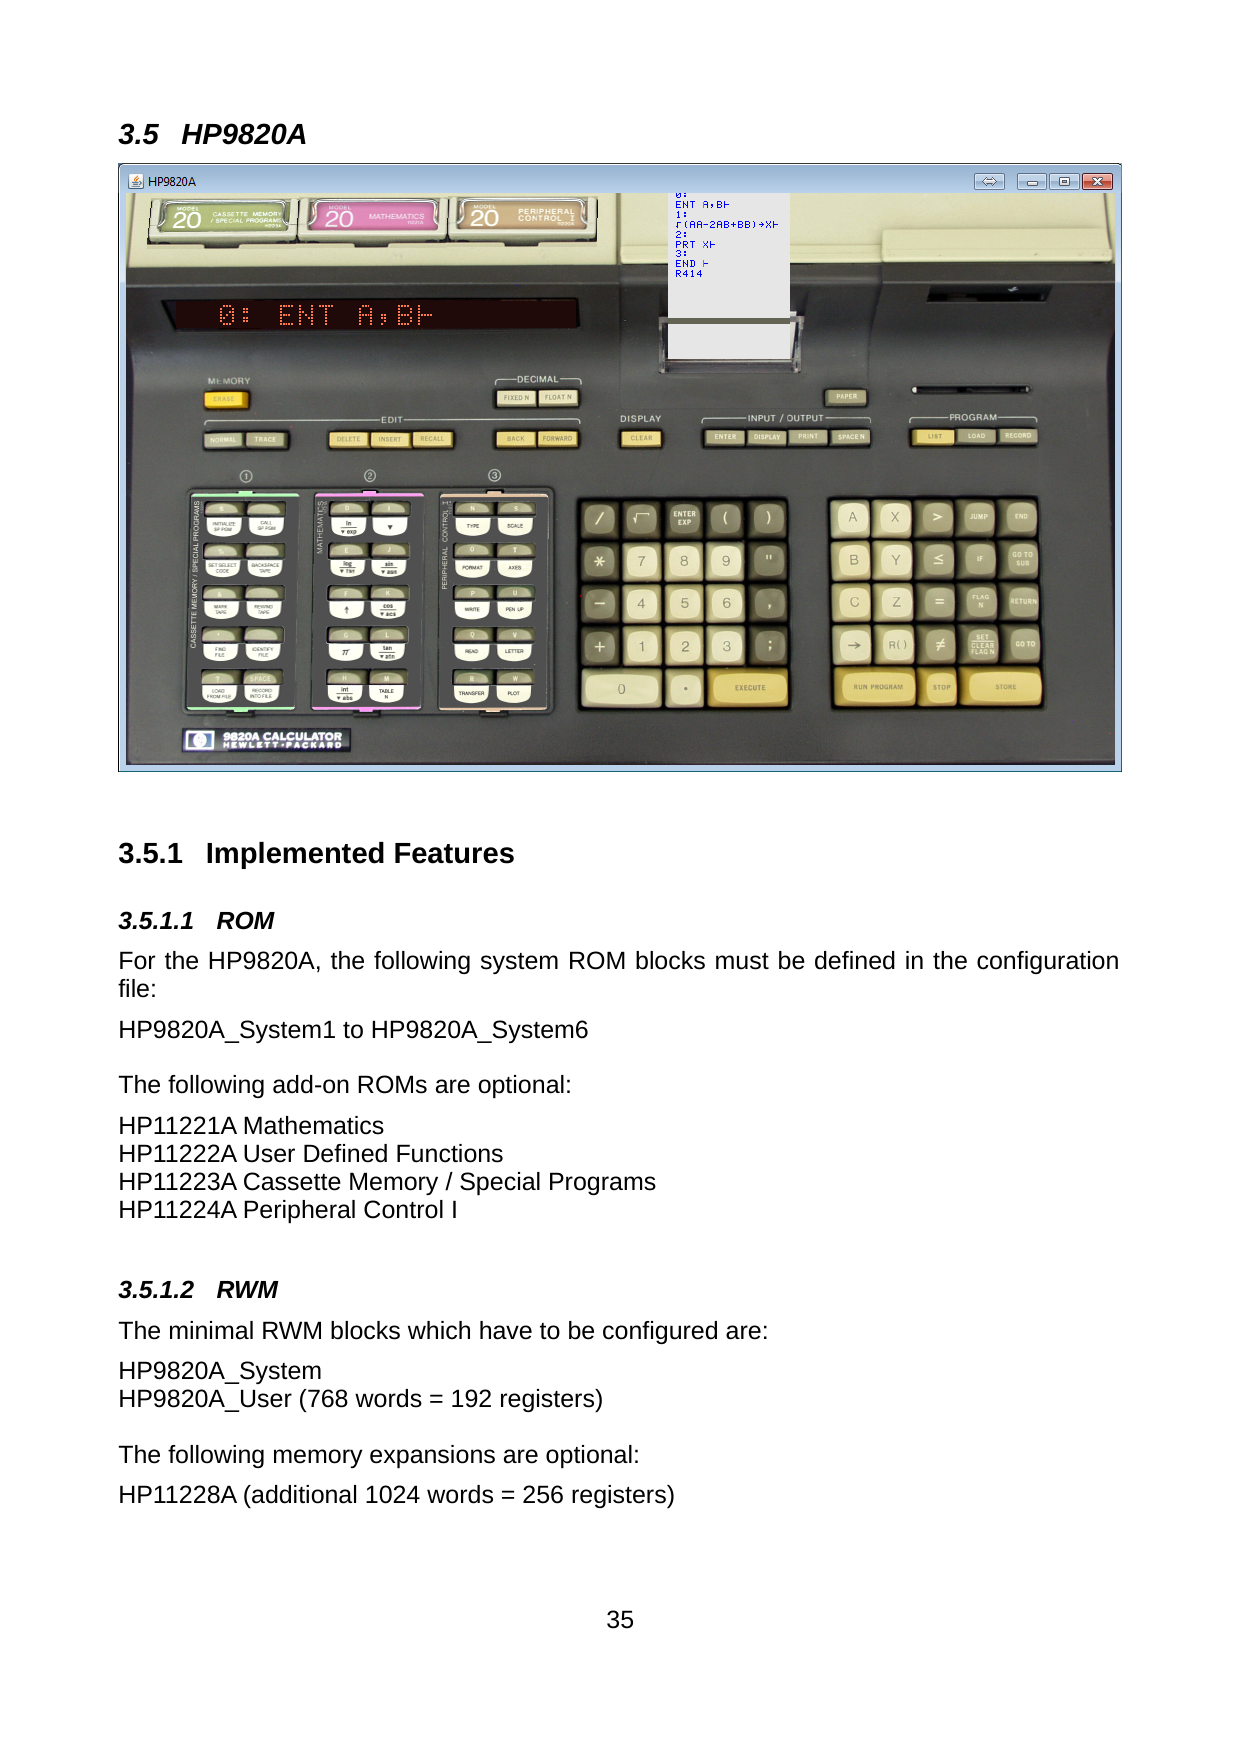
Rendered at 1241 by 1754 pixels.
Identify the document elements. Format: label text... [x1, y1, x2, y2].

text HP11222A User Defined Functions [118, 1140, 1122, 1168]
text For the HP9820A, the following system ROM blocks must be defined in the configuration file: [118, 947, 1122, 1003]
text HP11224A Peripheral Control I [118, 1196, 1122, 1223]
subtitle HP9820A [118, 118, 1122, 151]
text The following memory expansions are optional: [118, 1441, 1122, 1469]
text HP11221A Mathematics [118, 1112, 1122, 1140]
subtitle Implemented Features [118, 837, 1122, 869]
text HP9820A_System1 to HP9820A_System6 [118, 1016, 1122, 1043]
text HP11223A Cassette Memory / Special Programs [118, 1168, 1122, 1196]
subtitle RWM [118, 1276, 1122, 1304]
subtitle ROM [118, 907, 1122, 935]
picture [118, 163, 1122, 772]
text HP9820A_System HP9820A_User (768 words = 192 registers) [118, 1357, 1122, 1413]
text The following add-on ROMs are optional: [118, 1071, 1122, 1099]
text The minimal RWM blocks which have to be configured are: [118, 1317, 1122, 1344]
text HP11228A (additional 1024 words = 256 registers) [118, 1481, 1122, 1509]
